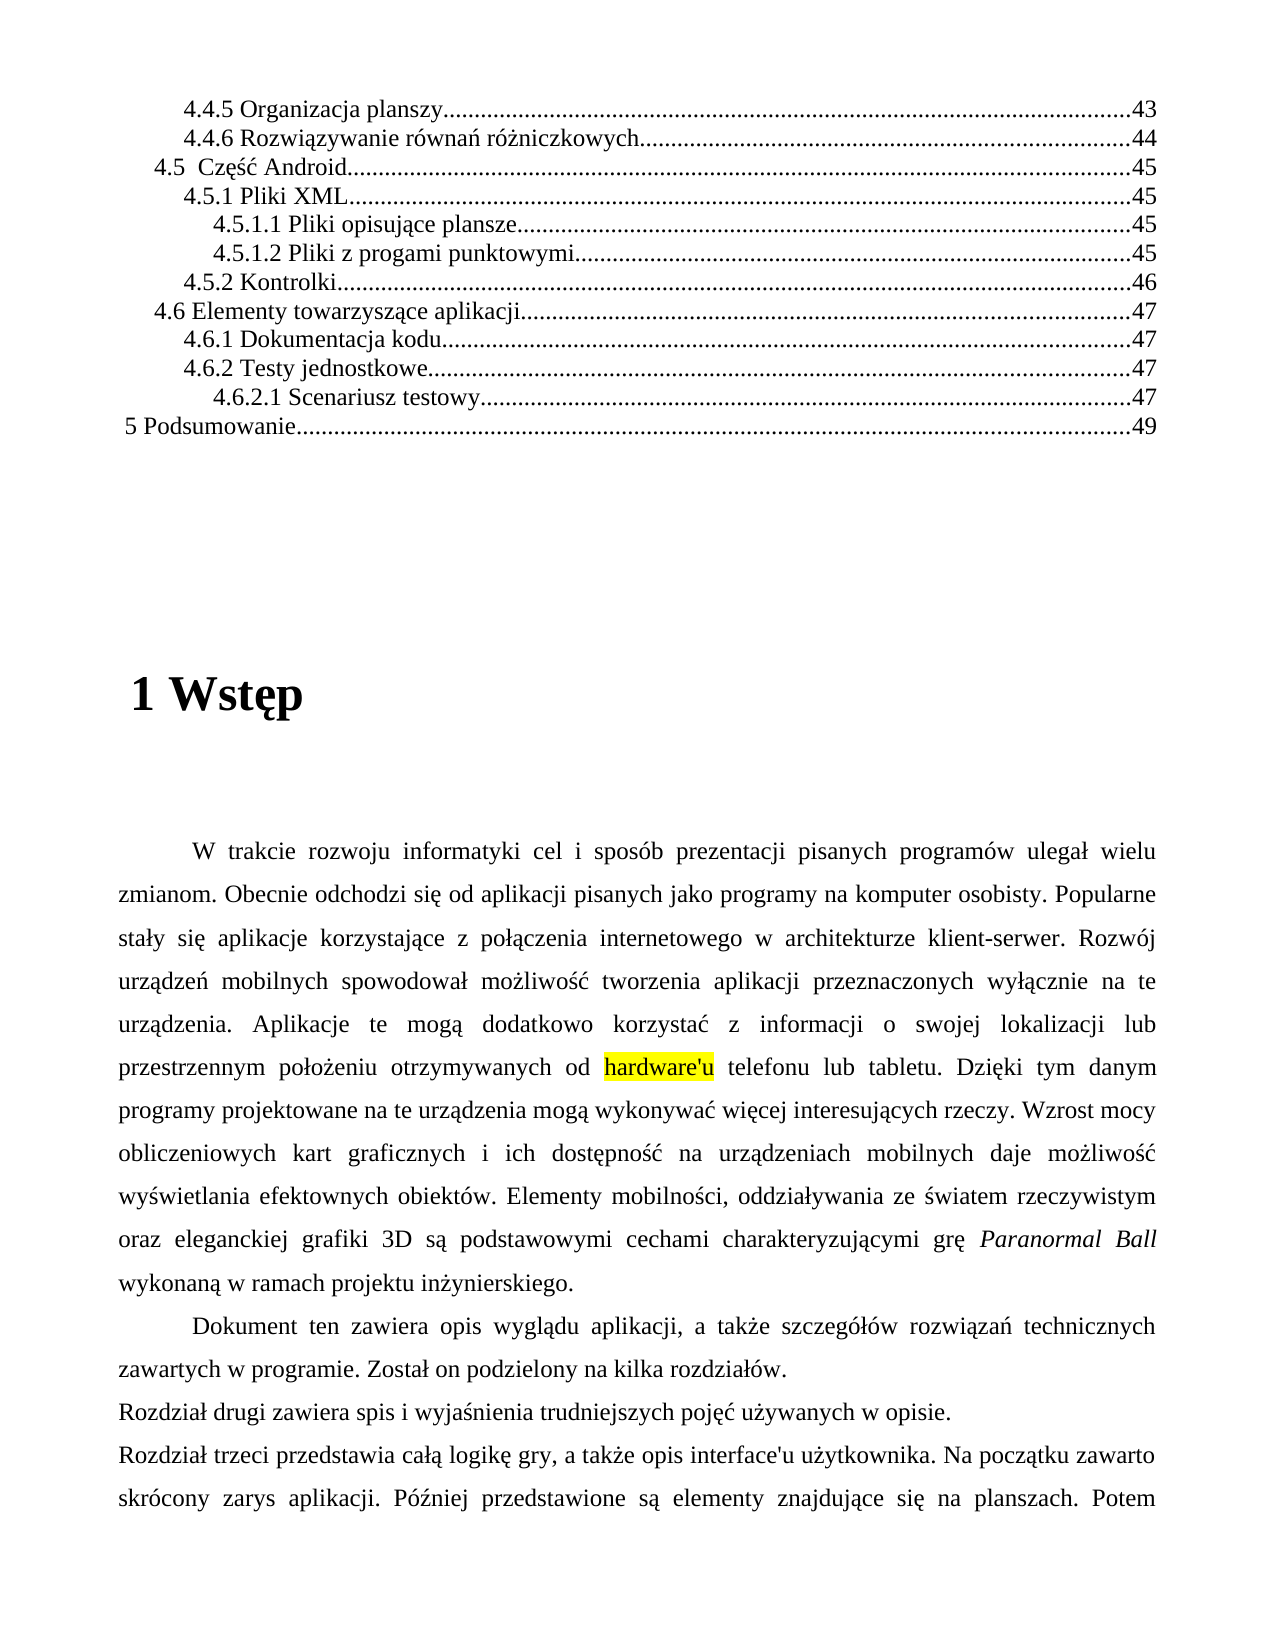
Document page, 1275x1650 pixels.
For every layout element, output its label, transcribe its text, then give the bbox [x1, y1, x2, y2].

text 4.6.2.1 Scenariusz testowy 47 [207, 382, 1157, 411]
text 4.5.1.2 Pliki z progami punktowymi 45 [207, 238, 1157, 267]
text 4.4.5 Organizacja planszy 43 [177, 94, 1157, 123]
text Dokument ten zawiera opis wyglądu aplikacji, a także szczegółów rozwiązań technicznych zawartych w programie. Został on podzielony na kilka rozdziałów. [118, 1311, 1157, 1383]
text Rozdział drugi zawiera spis i wyjaśnienia trudniejszych pojęć używanych w opisie. [118, 1397, 1157, 1426]
text W trakcie rozwoju informatyki cel i sposób prezentacji pisanych programów ulegał wielu zmianom. Obecnie odchodzi się od aplikacji pisanych jako programy na komputer osobisty. Popularne stały się aplikacje korzystające z połączenia internetowego w architekturze klient-serwer. Rozwój urządzeń mobilnych spowodował możliwość tworzenia aplikacji przeznaczonych wyłącznie na te urządzenia. Aplikacje te mogą dodatkowo korzystać z informacji o swojej lokalizacji lub przestrzennym położeniu otrzymywanych od hardware'u telefonu lub tabletu. Dzięki tym danym programy projektowane na te urządzenia mogą wykonywać więcej interesujących rzeczy. Wzrost mocy obliczeniowych kart graficznych i ich dostępność na urządzeniach mobilnych daje możliwość wyświetlania efektownych obiektów. Elementy mobilności, oddziaływania ze światem rzeczywistym oraz eleganckiej grafiki 3D są podstawowymi cechami charakteryzującymi grę Paranormal Ball wykonaną w ramach projektu inżynierskiego. [118, 836, 1157, 1296]
text 4.5.1 Pliki XML 45 [177, 181, 1157, 209]
text 4.6.2 Testy jednostkowe 47 [177, 353, 1157, 382]
text Rozdział trzeci przedstawia całą logikę gry, a także opis interface'u użytkownika. Na początku zawarto skrócony zarys aplikacji. Później przedstawione są elementy znajdujące się na planszach. Potem [118, 1440, 1157, 1512]
text 4.5.2 Kontrolki 46 [177, 267, 1157, 296]
text 4.5 Część Android 45 [148, 152, 1157, 181]
text 4.4.6 Rozwiązywanie równań różniczkowych 44 [177, 123, 1157, 152]
text 5 Podsumowanie 49 [118, 411, 1157, 439]
subtitle Wstęp [118, 664, 1157, 721]
text 4.6 Elementy towarzyszące aplikacji 47 [148, 296, 1157, 324]
text 4.6.1 Dokumentacja kodu 47 [177, 324, 1157, 353]
text 4.5.1.1 Pliki opisujące plansze 45 [207, 209, 1157, 238]
